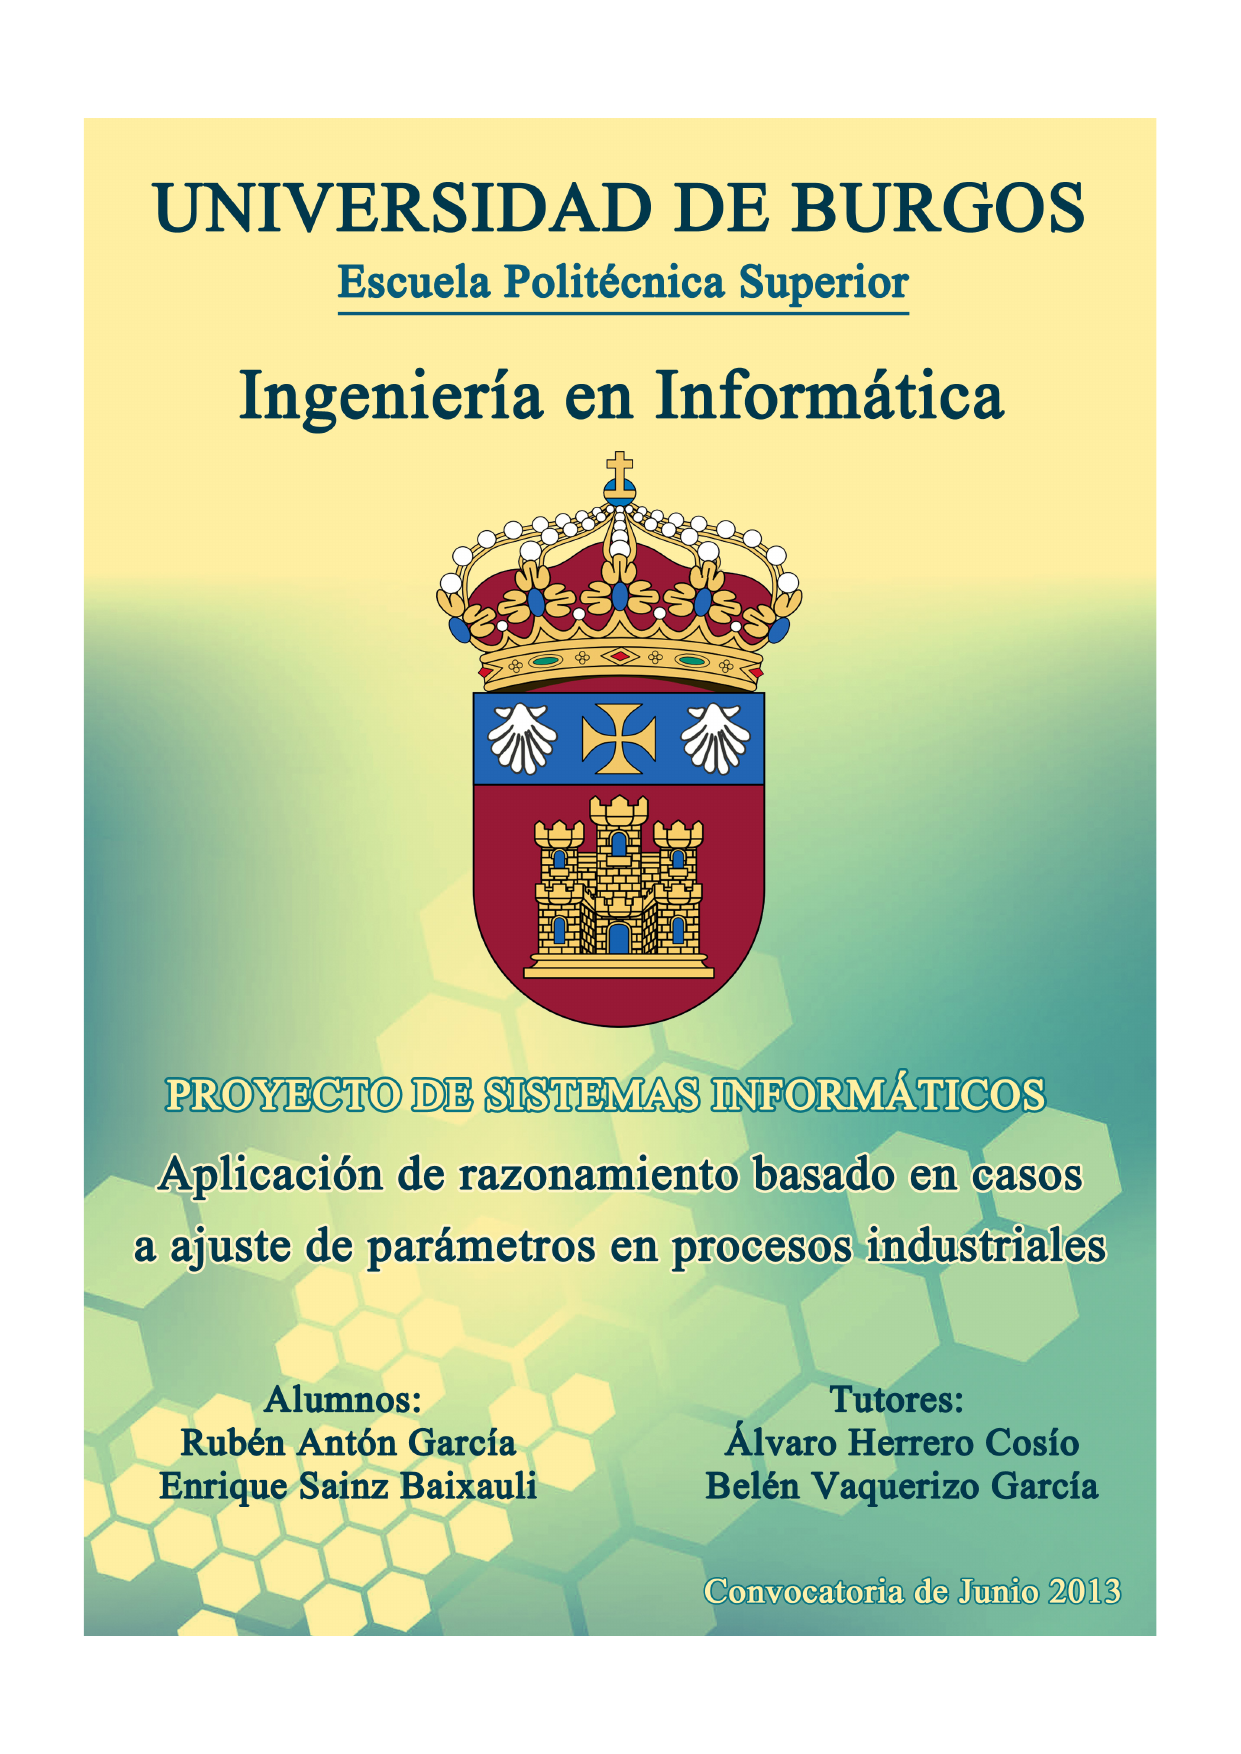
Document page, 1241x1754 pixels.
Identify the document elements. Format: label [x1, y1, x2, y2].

picture [83, 118, 1157, 1636]
